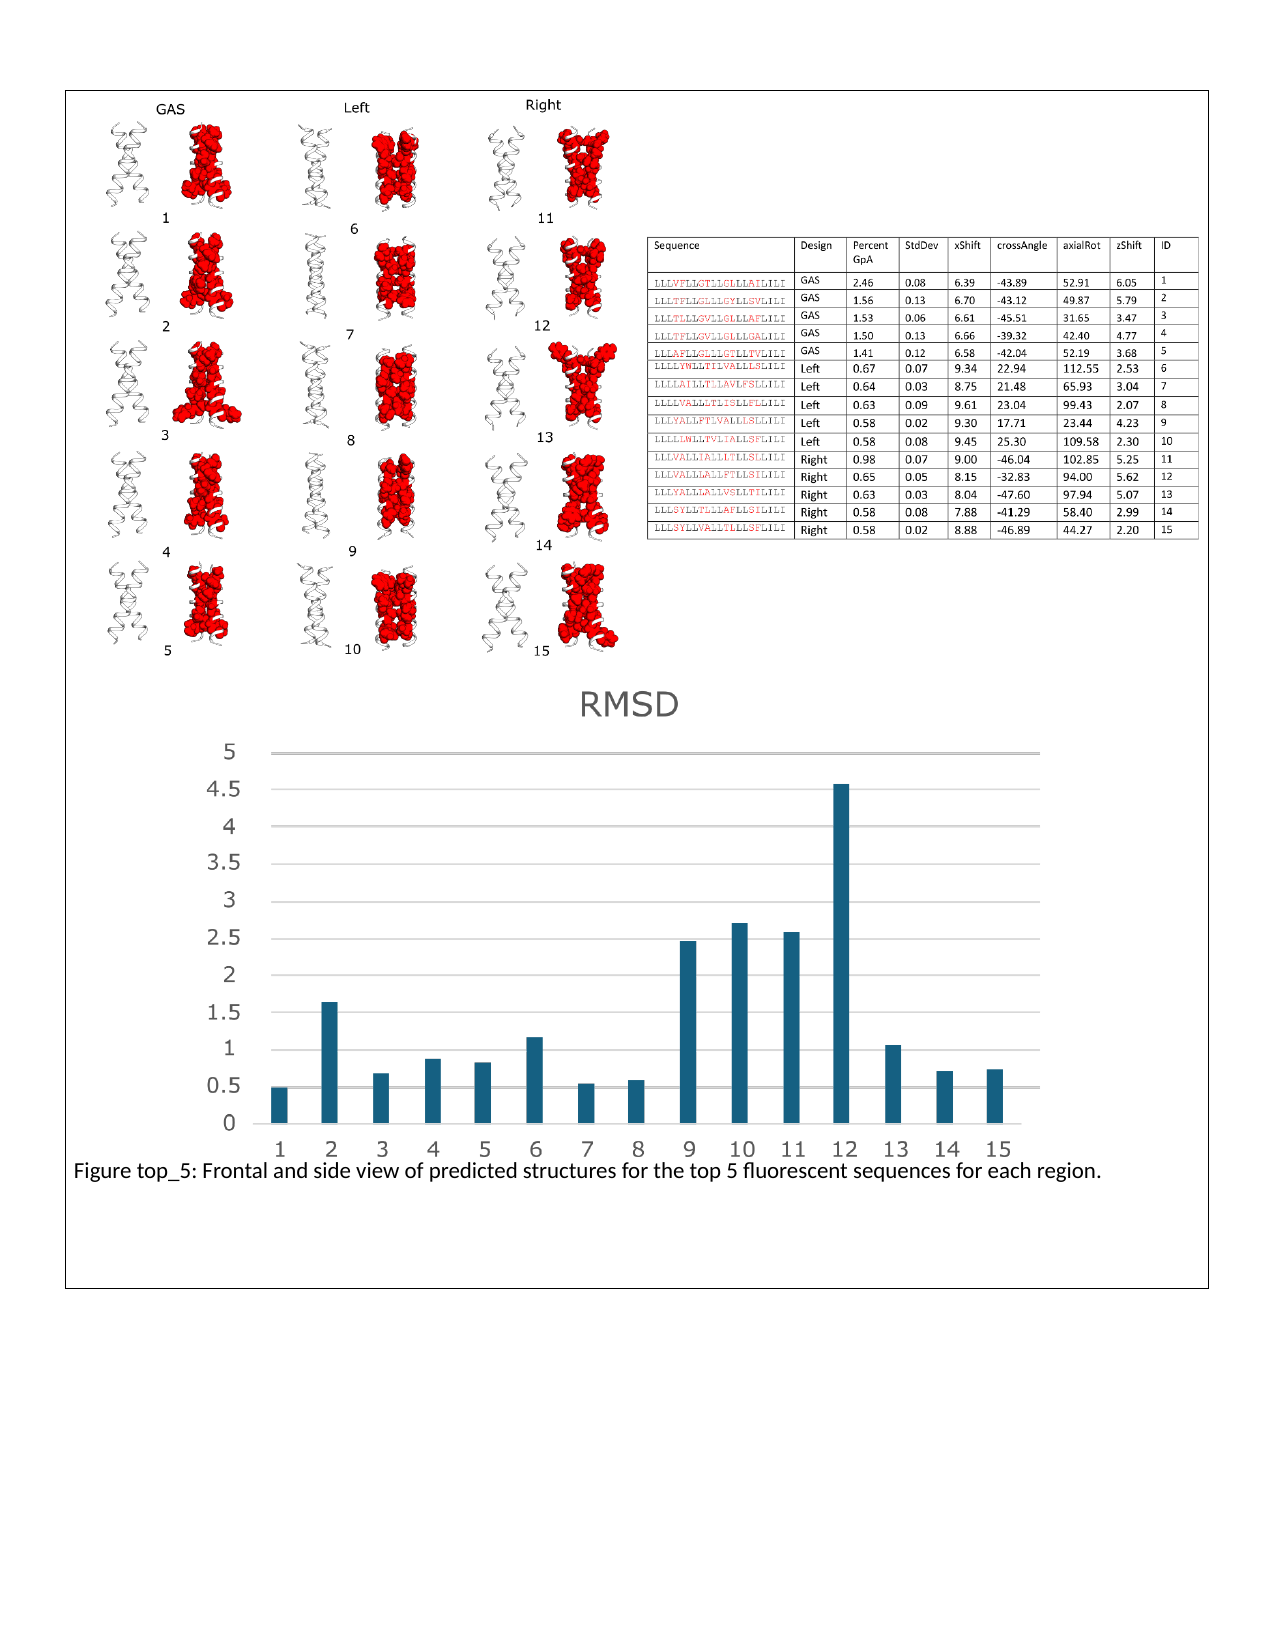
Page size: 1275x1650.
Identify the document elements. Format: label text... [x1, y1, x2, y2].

text Figure top_5: Frontal and side view of predicted structures for the top 5 fluorescent sequences for each region. [74, 1157, 1199, 1184]
picture [73, 99, 1199, 1157]
